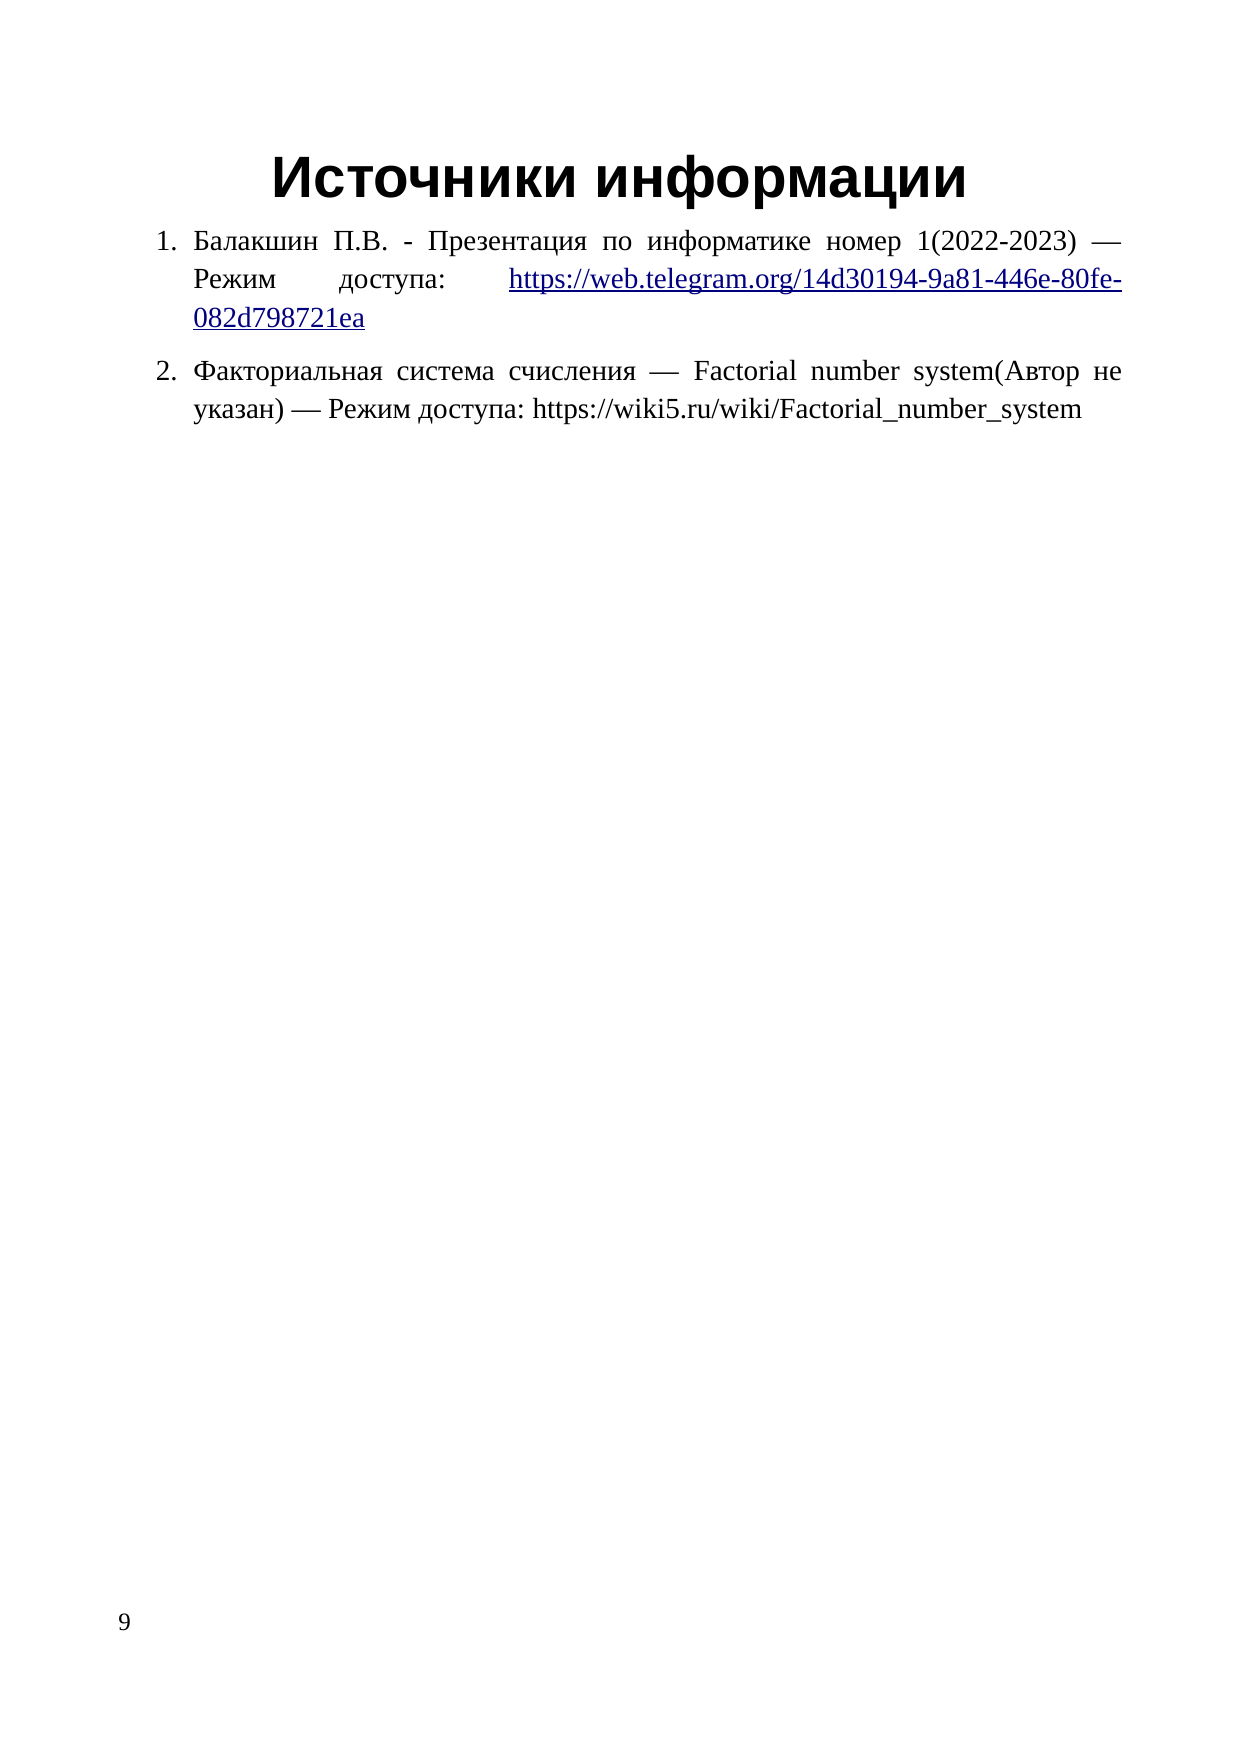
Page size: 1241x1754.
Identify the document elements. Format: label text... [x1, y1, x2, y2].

list Факториальная система счисления — Factorial number system(Автор не указан) — Режим доступа: https://wiki5.ru/wiki/Factorial_number_system [156, 353, 1122, 425]
list Балакшин П.В. - Презентация по информатике номер 1(2022-2023) — Режим доступа: https://web.telegram.org/14d30194-9a81-446e-80fe-082d798721ea [156, 223, 1122, 333]
title Источники информации [118, 143, 1122, 210]
